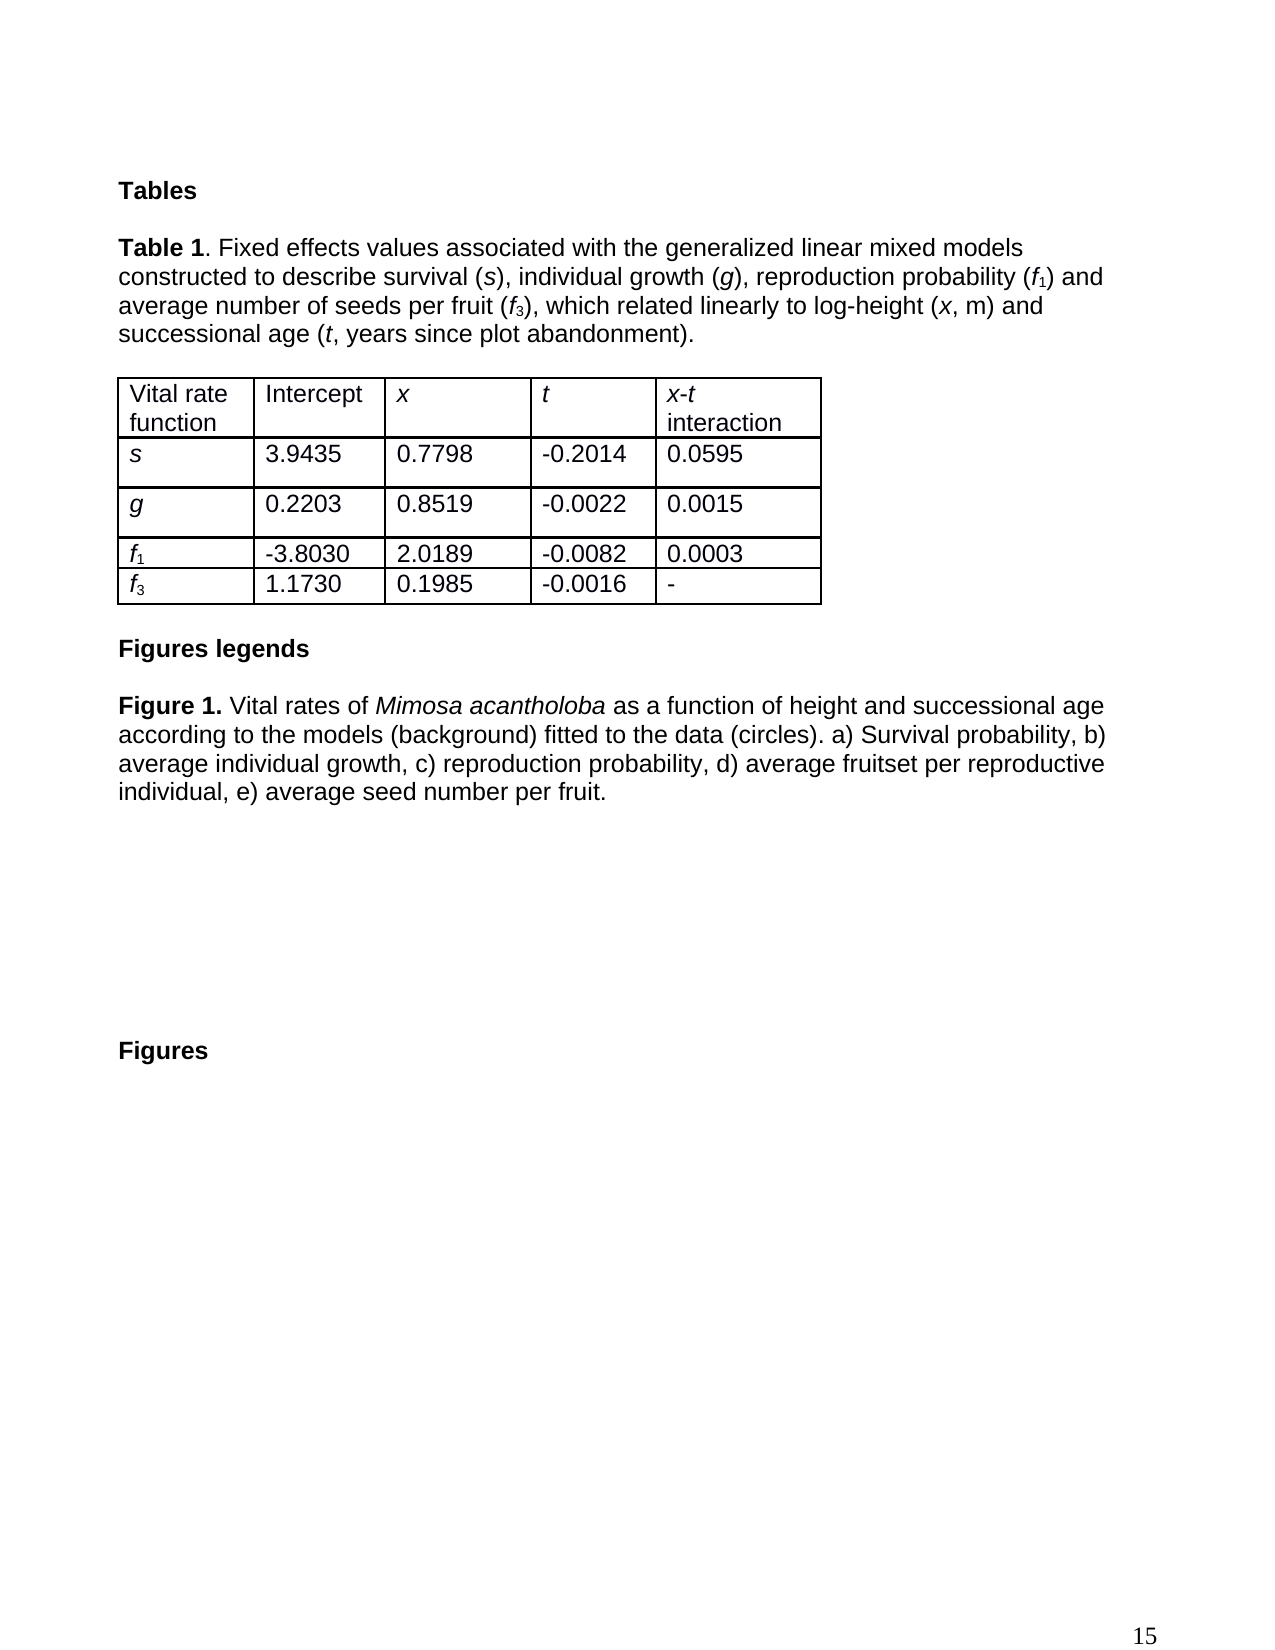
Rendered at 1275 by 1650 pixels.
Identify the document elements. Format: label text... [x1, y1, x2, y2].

table_cell 0.8519 [386, 489, 530, 536]
table_cell g [119, 489, 253, 536]
table_cell f3 [119, 569, 253, 603]
table_cell -0.2014 [532, 439, 655, 486]
table_cell 2.0189 [386, 539, 530, 567]
table_cell 0.0595 [657, 439, 820, 486]
table_header Intercept [255, 379, 384, 436]
table_cell 3.9435 [255, 439, 384, 486]
table_cell 0.7798 [386, 439, 530, 486]
text Figures [118, 1036, 1157, 1065]
table_cell - [657, 569, 820, 603]
table_cell -3.8030 [255, 539, 384, 567]
table_cell -0.0016 [532, 569, 655, 603]
table_header x [386, 379, 530, 436]
table_header x-t interaction [657, 379, 820, 436]
table_cell 0.2203 [255, 489, 384, 536]
text Figures legends [118, 633, 1157, 662]
text Table 1. Fixed effects values associated with the generalized linear mixed models constructed to describe survival (s), individual growth (g), reproduction probability (f1) and average number of seeds per fruit (f3), which related linearly to log-height (x, m) and successional age (t, years since plot abandonment). [118, 233, 1157, 348]
table_cell 0.0015 [657, 489, 820, 536]
text Tables [118, 176, 1157, 204]
table_header Vital rate function [119, 379, 253, 436]
table_cell -0.0082 [532, 539, 655, 567]
text Figure 1. Vital rates of Mimosa acantholoba as a function of height and successional age according to the models (background) fitted to the data (circles). a) Survival probability, b) average individual growth, c) reproduction probability, d) average fruitset per reproductive individual, e) average seed number per fruit. [118, 691, 1157, 806]
table_header t [532, 379, 655, 436]
table_cell 1.1730 [255, 569, 384, 603]
table_cell f1 [119, 539, 253, 567]
table_cell 0.1985 [386, 569, 530, 603]
table_cell s [119, 439, 253, 486]
table_cell 0.0003 [657, 539, 820, 567]
table_cell -0.0022 [532, 489, 655, 536]
